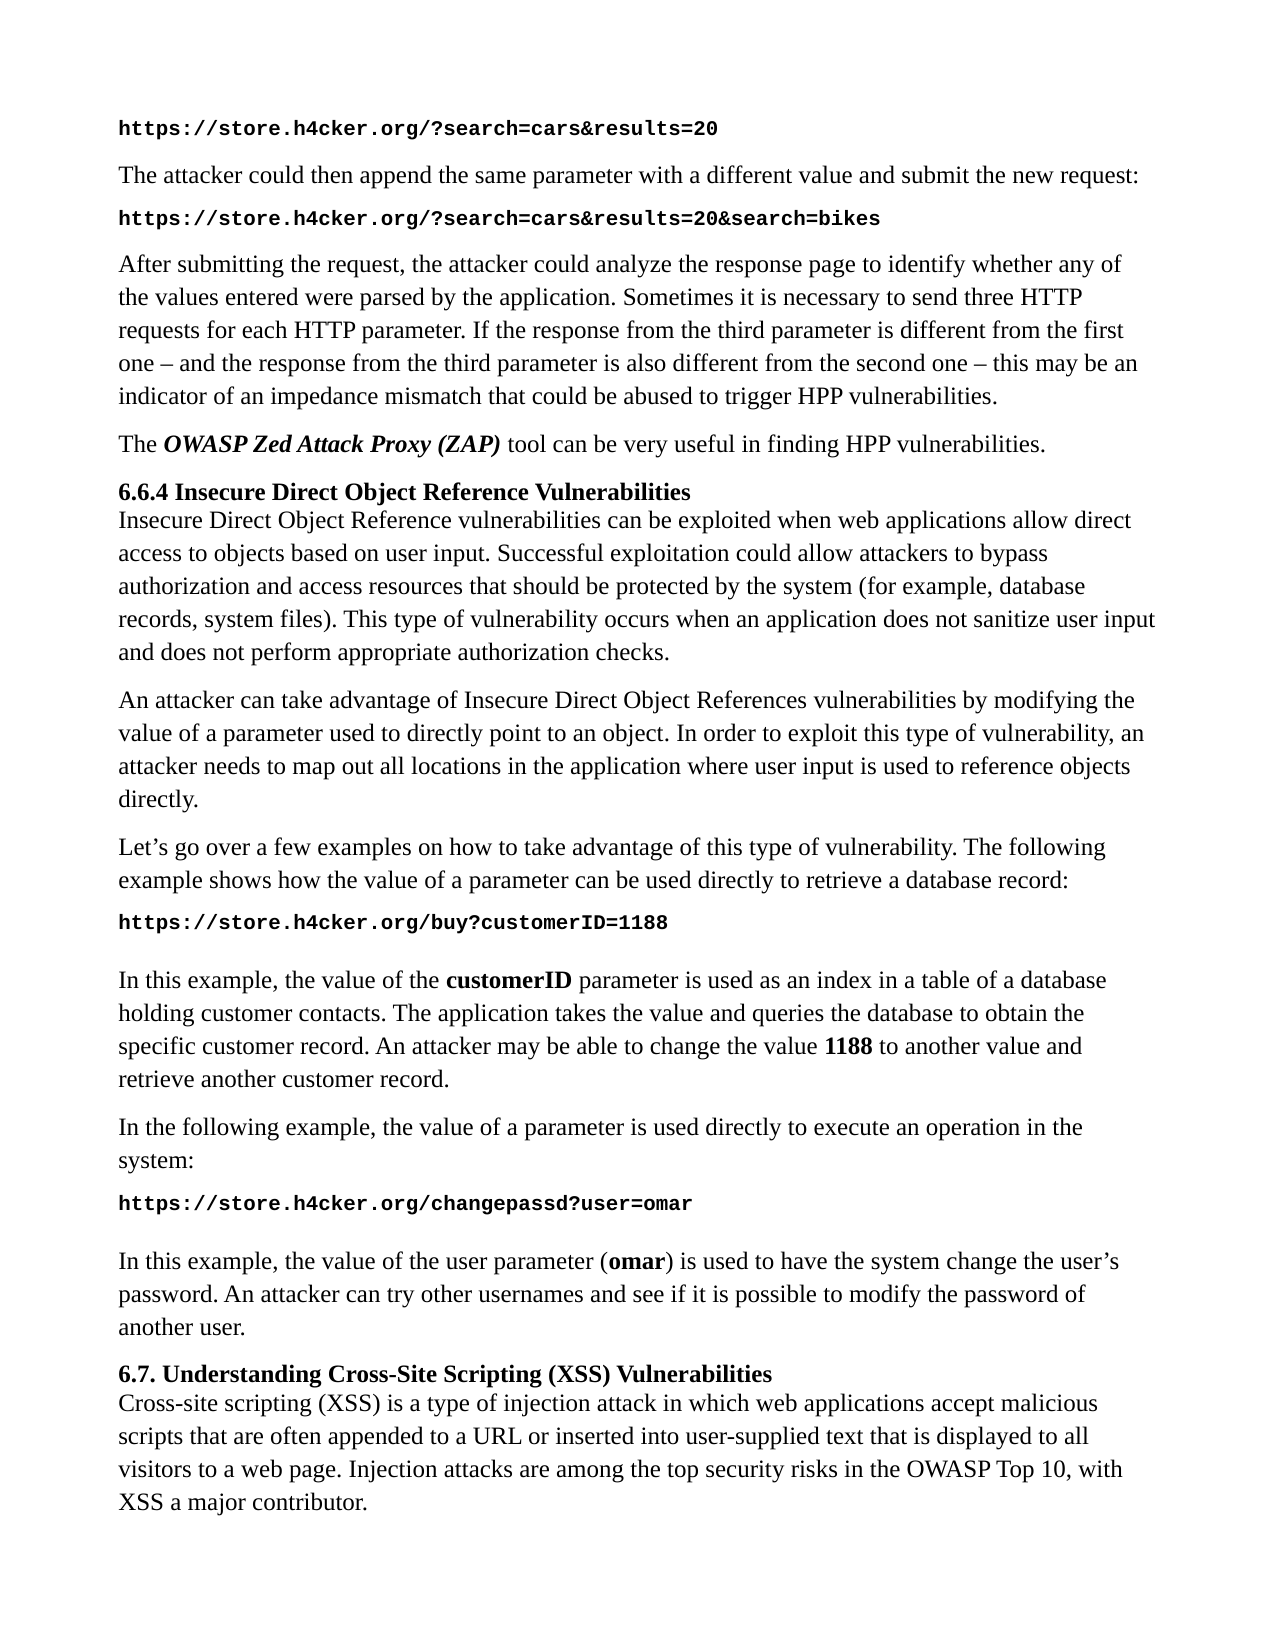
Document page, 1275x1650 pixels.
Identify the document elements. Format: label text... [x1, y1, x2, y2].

text https://store.h4cker.org/changepassd?user=omar [118, 1193, 1157, 1216]
text https://store.h4cker.org/?search=cars&results=20 [118, 118, 1157, 142]
text In this example, the value of the user parameter (omar) is used to have the system change the user’s password. An attacker can try other usernames and see if it is possible to modify the password of another user. [118, 1246, 1157, 1341]
text https://store.h4cker.org/?search=cars&results=20&search=bikes [118, 207, 1157, 231]
text The OWASP Zed Attack Proxy (ZAP) tool can be very useful in finding HPP vulnerabilities. [118, 429, 1157, 458]
text https://store.h4cker.org/buy?customerID=1188 [118, 912, 1157, 936]
text 6.7. Understanding Cross-Site Scripting (XSS) Vulnerabilities [118, 1359, 1157, 1388]
text Insecure Direct Object Reference vulnerabilities can be exploited when web applications allow direct access to objects based on user input. Successful exploitation could allow attackers to bypass authorization and access resources that should be protected by the system (for example, database records, system files). This type of vulnerability occurs when an application does not sanitize user input and does not perform appropriate authorization checks. [118, 505, 1157, 666]
text 6.6.4 Insecure Direct Object Reference Vulnerabilities [118, 477, 1157, 505]
text Cross-site scripting (XSS) is a type of injection attack in which web applications accept malicious scripts that are often appended to a URL or inserted into user-supplied text that is displayed to all visitors to a web page. Injection attacks are among the top security risks in the OWASP Top 10, with XSS a major contributor. [118, 1388, 1157, 1516]
text In the following example, the value of a parameter is used directly to execute an operation in the system: [118, 1112, 1157, 1174]
text The attacker could then append the same parameter with a different value and submit the new request: [118, 160, 1157, 189]
text An attacker can take advantage of Insecure Direct Object References vulnerabilities by modifying the value of a parameter used to directly point to an object. In order to exploit this type of vulnerability, an attacker needs to map out all locations in the application where user input is used to reference objects directly. [118, 685, 1157, 813]
text In this example, the value of the customerID parameter is used as an index in a table of a database holding customer contacts. The application takes the value and queries the database to obtain the specific customer record. An attacker may be able to change the value 1188 to another value and retrieve another customer record. [118, 965, 1157, 1093]
text Let’s go over a few examples on how to take advantage of this type of vulnerability. The following example shows how the value of a parameter can be used directly to retrieve a database record: [118, 832, 1157, 893]
text After submitting the request, the attacker could analyze the response page to identify whether any of the values entered were parsed by the application. Sometimes it is necessary to send three HTTP requests for each HTTP parameter. If the response from the third parameter is different from the first one – and the response from the third parameter is also different from the second one – this may be an indicator of an impedance mismatch that could be abused to trigger HPP vulnerabilities. [118, 249, 1157, 410]
